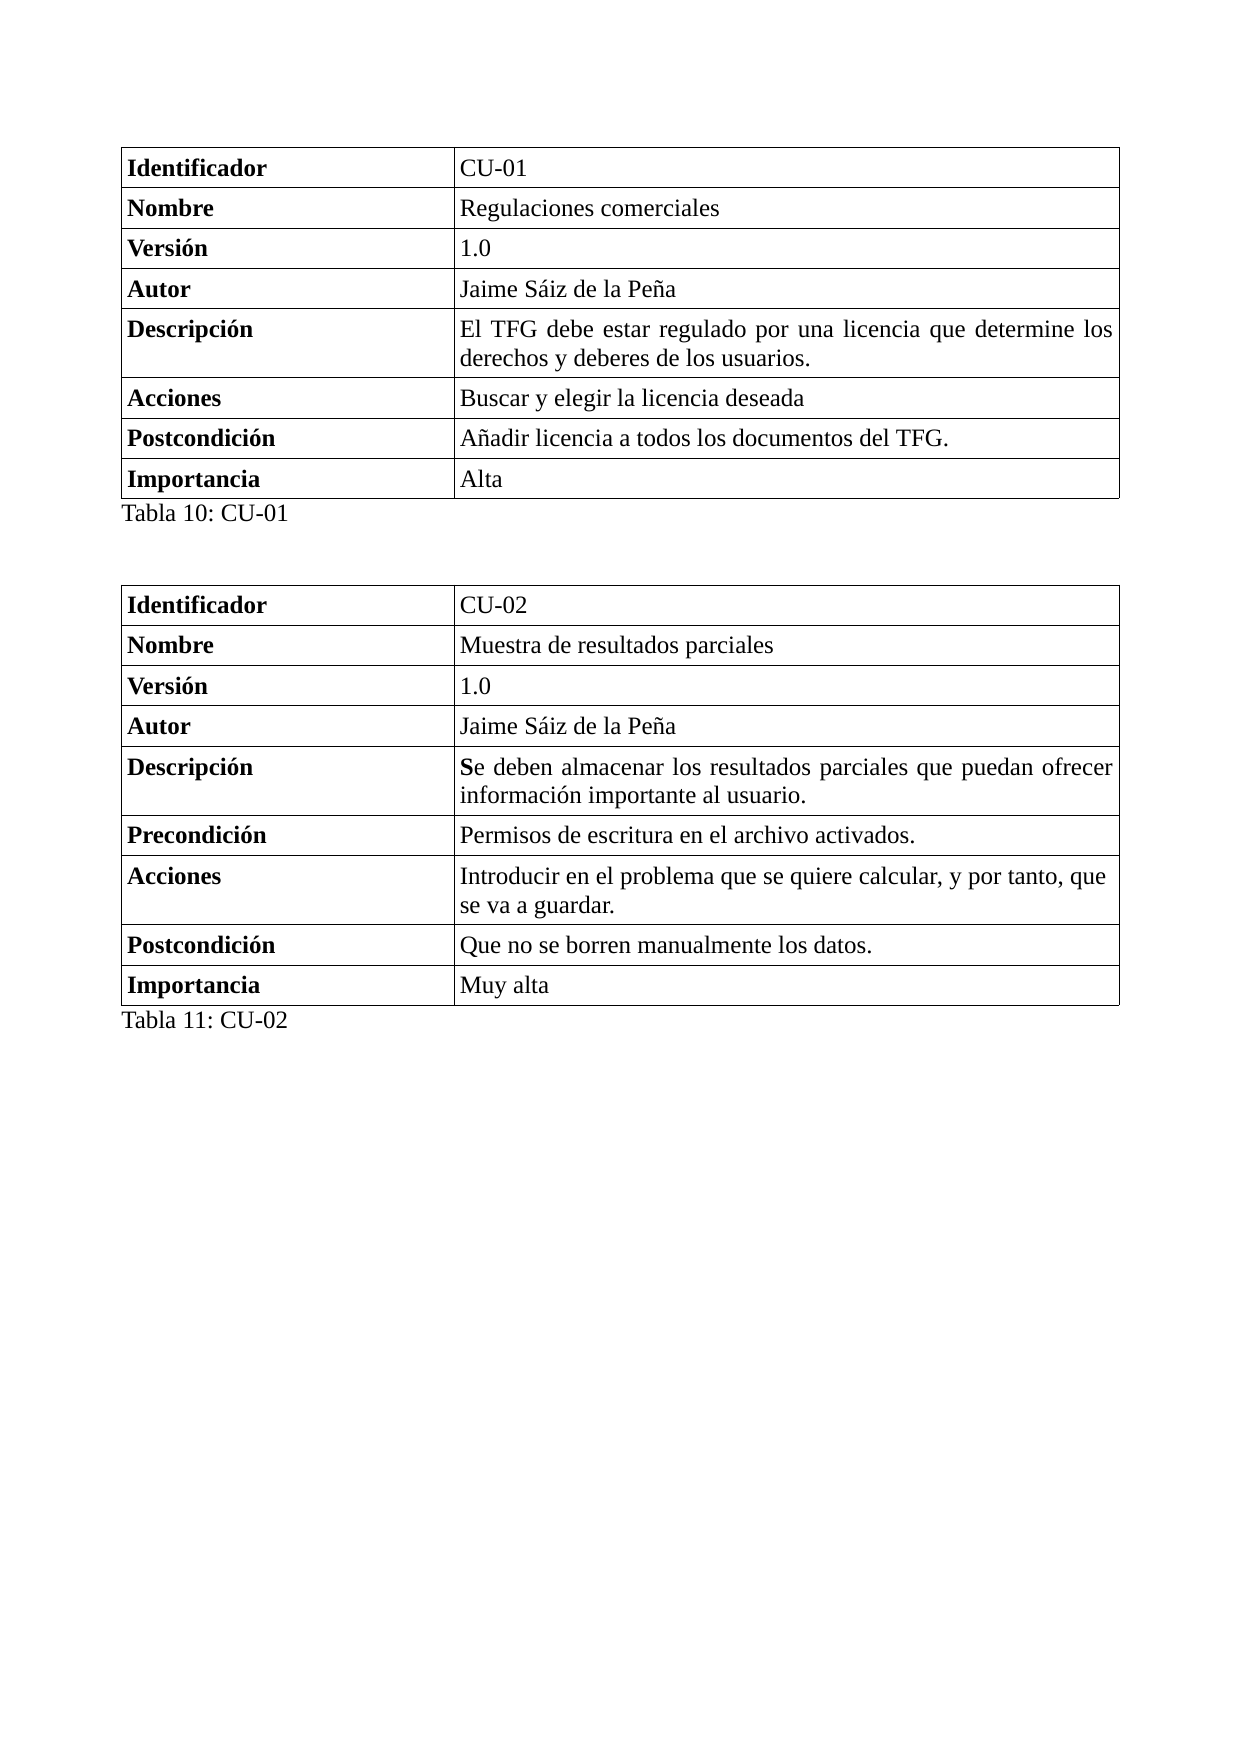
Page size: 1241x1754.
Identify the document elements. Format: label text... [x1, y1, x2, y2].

text Tabla 10: CU-01 [121, 499, 1119, 527]
table_cell Regulaciones comerciales [455, 188, 1119, 227]
table_cell 1.0 [455, 666, 1119, 705]
table_cell Precondición [122, 816, 454, 855]
table_cell Jaime Sáiz de la Peña [455, 706, 1119, 746]
table_header CU-02 [455, 586, 1119, 625]
table_cell Muy alta [455, 966, 1119, 1005]
table_cell Se deben almacenar los resultados parciales que puedan ofrecer información importante al usuario. [455, 747, 1119, 815]
table_cell Que no se borren manualmente los datos. [455, 925, 1119, 964]
table_cell Importancia [122, 966, 454, 1005]
table_cell 1.0 [455, 229, 1119, 268]
table_header Identificador [122, 148, 454, 187]
table_cell Añadir licencia a todos los documentos del TFG. [455, 419, 1119, 458]
table_cell Autor [122, 706, 454, 746]
table_cell Nombre [122, 188, 454, 227]
table_header Identificador [122, 586, 454, 625]
table_cell Acciones [122, 856, 454, 924]
table_cell Postcondición [122, 925, 454, 964]
table_cell Alta [455, 459, 1119, 498]
table_cell Descripción [122, 309, 454, 377]
table_cell Jaime Sáiz de la Peña [455, 269, 1119, 308]
table_cell Autor [122, 269, 454, 308]
table_cell Versión [122, 666, 454, 705]
table_cell Nombre [122, 626, 454, 665]
table_cell Versión [122, 229, 454, 268]
table_cell El TFG debe estar regulado por una licencia que determine los derechos y deberes de los usuarios. [455, 309, 1119, 377]
table_cell Acciones [122, 378, 454, 417]
table_cell Permisos de escritura en el archivo activados. [455, 816, 1119, 855]
table_cell Buscar y elegir la licencia deseada [455, 378, 1119, 417]
table_header CU-01 [455, 148, 1119, 187]
table_cell Postcondición [122, 419, 454, 458]
text Tabla 11: CU-02 [121, 1006, 1119, 1034]
table_cell Introducir en el problema que se quiere calcular, y por tanto, que se va a guardar. [455, 856, 1119, 924]
table_cell Descripción [122, 747, 454, 815]
table_cell Muestra de resultados parciales [455, 626, 1119, 665]
table_cell Importancia [122, 459, 454, 498]
